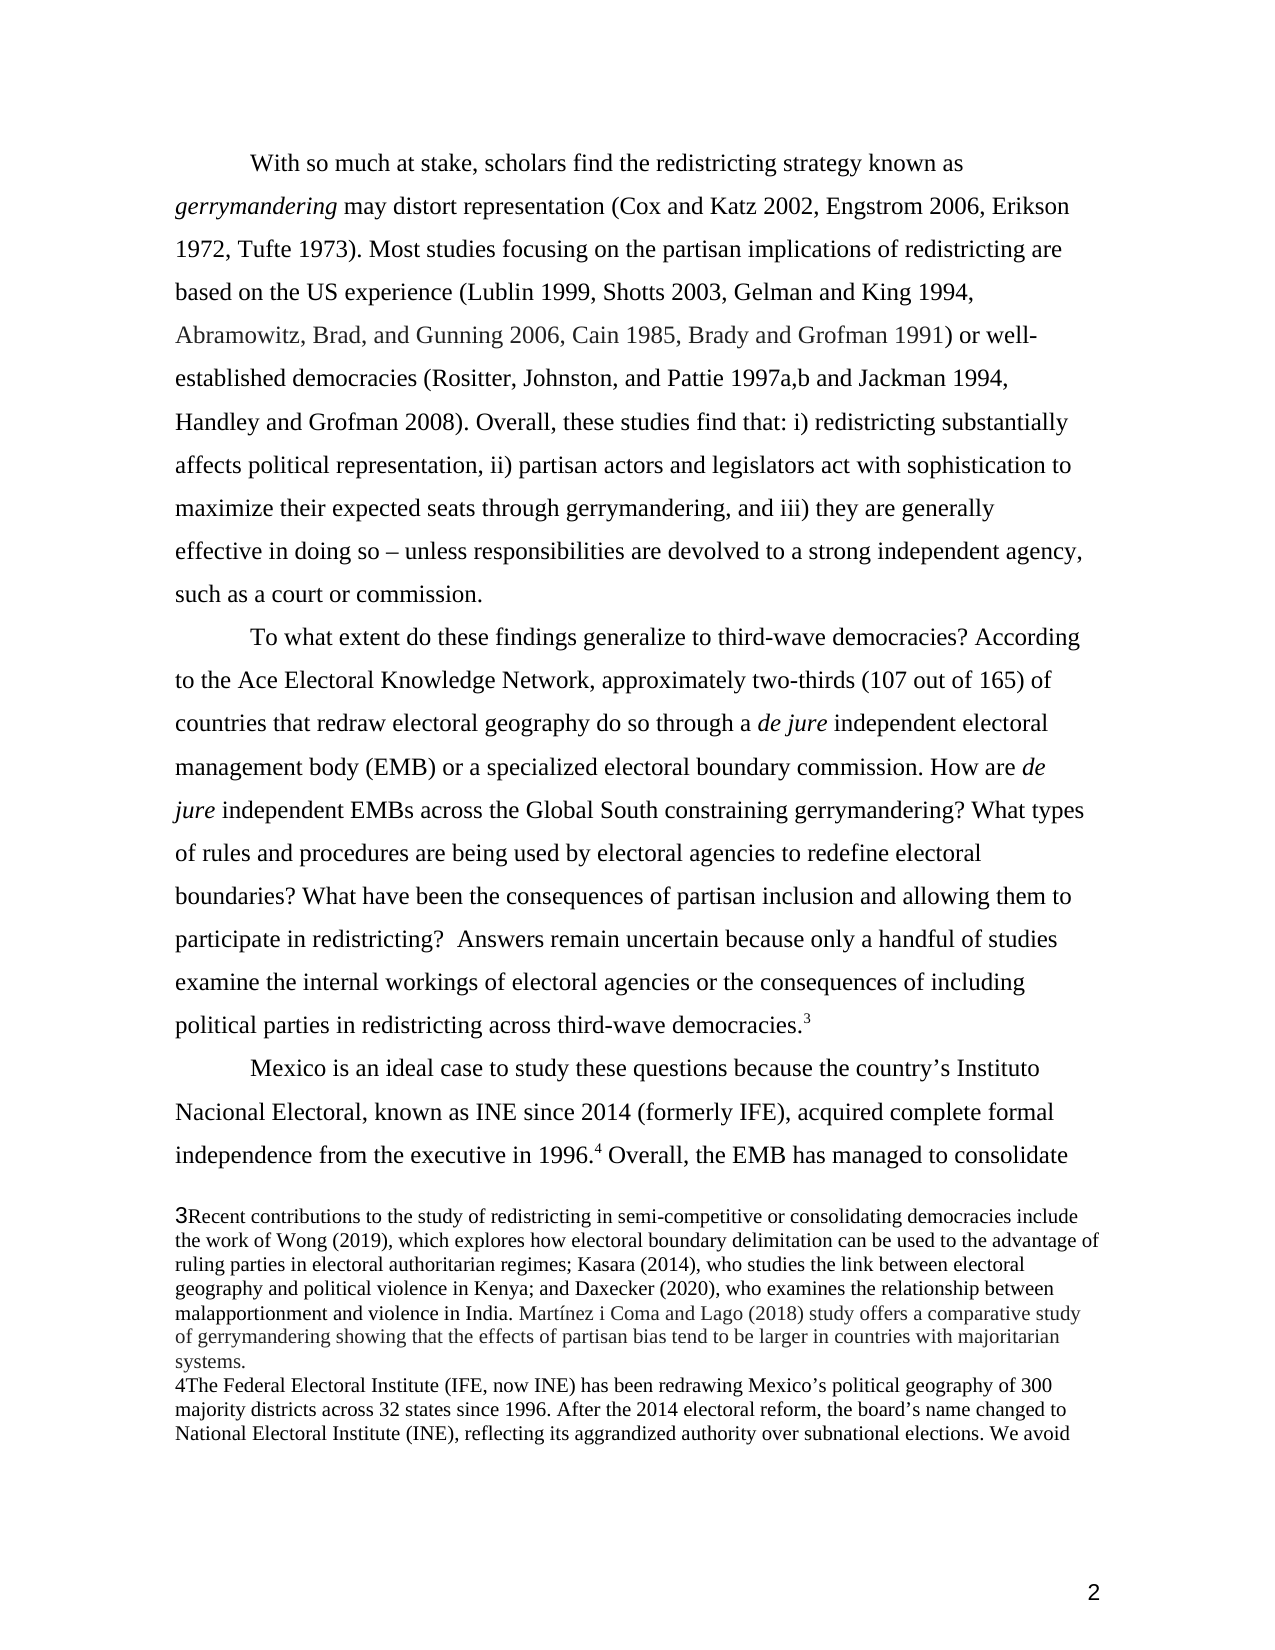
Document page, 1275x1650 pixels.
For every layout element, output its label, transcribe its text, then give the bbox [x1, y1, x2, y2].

text To what extent do these findings generalize to third-wave democracies? According to the Ace Electoral Knowledge Network, approximately two-thirds (107 out of 165) of countries that redraw electoral geography do so through a de jure independent electoral management body (EMB) or a specialized electoral boundary commission. How are de jure independent EMBs across the Global South constraining gerrymandering? What types of rules and procedures are being used by electoral agencies to redefine electoral boundaries? What have been the consequences of partisan inclusion and allowing them to participate in redistricting? Answers remain uncertain because only a handful of studies examine the internal workings of electoral agencies or the consequences of including political parties in redistricting across third-wave democracies. [175, 622, 1088, 1039]
text With so much at stake, scholars find the redistricting strategy known as gerrymandering may distort representation (Cox and Katz 2002, Engstrom 2006, Erikson 1972, Tufte 1973). Most studies focusing on the partisan implications of redistricting are based on the US experience (Lublin 1999, Shotts 2003, Gelman and King 1994, Abramowitz, Brad, and Gunning 2006, Cain 1985, Brady and Grofman 1991) or well-established democracies (Rositter, Johnston, and Pattie 1997a,b and Jackman 1994, Handley and Grofman 2008). Overall, these studies find that: i) redistricting substantially affects political representation, ii) partisan actors and legislators act with sophistication to maximize their expected seats through gerrymandering, and iii) they are generally effective in doing so – unless responsibilities are devolved to a strong independent agency, such as a court or commission. [175, 148, 1088, 608]
text Recent contributions to the study of redistricting in semi-competitive or consolidating democracies include the work of Wong (2019), which explores how electoral boundary delimitation can be used to the advantage of ruling parties in electoral authoritarian regimes; Kasara (2014), who studies the link between electoral geography and political violence in Kenya; and Daxecker (2020), who examines the relationship between malapportionment and violence in India. Martínez i Coma and Lago (2018) study offers a comparative study of gerrymandering showing that the effects of partisan bias tend to be larger in countries with majoritarian systems. [175, 1202, 1100, 1373]
text Mexico is an ideal case to study these questions because the country’s Instituto Nacional Electoral, known as INE since 2014 (formerly IFE), acquired complete formal independence from the executive in 1996. Overall, the EMB has managed to consolidate [175, 1053, 1088, 1168]
text The Federal Electoral Institute (IFE, now INE) has been redrawing Mexico’s political geography of 300 majority districts across 32 states since 1996. After the 2014 electoral reform, the board’s name changed to National Electoral Institute (INE), reflecting its aggrandized authority over subnational elections. We avoid [175, 1373, 1100, 1445]
